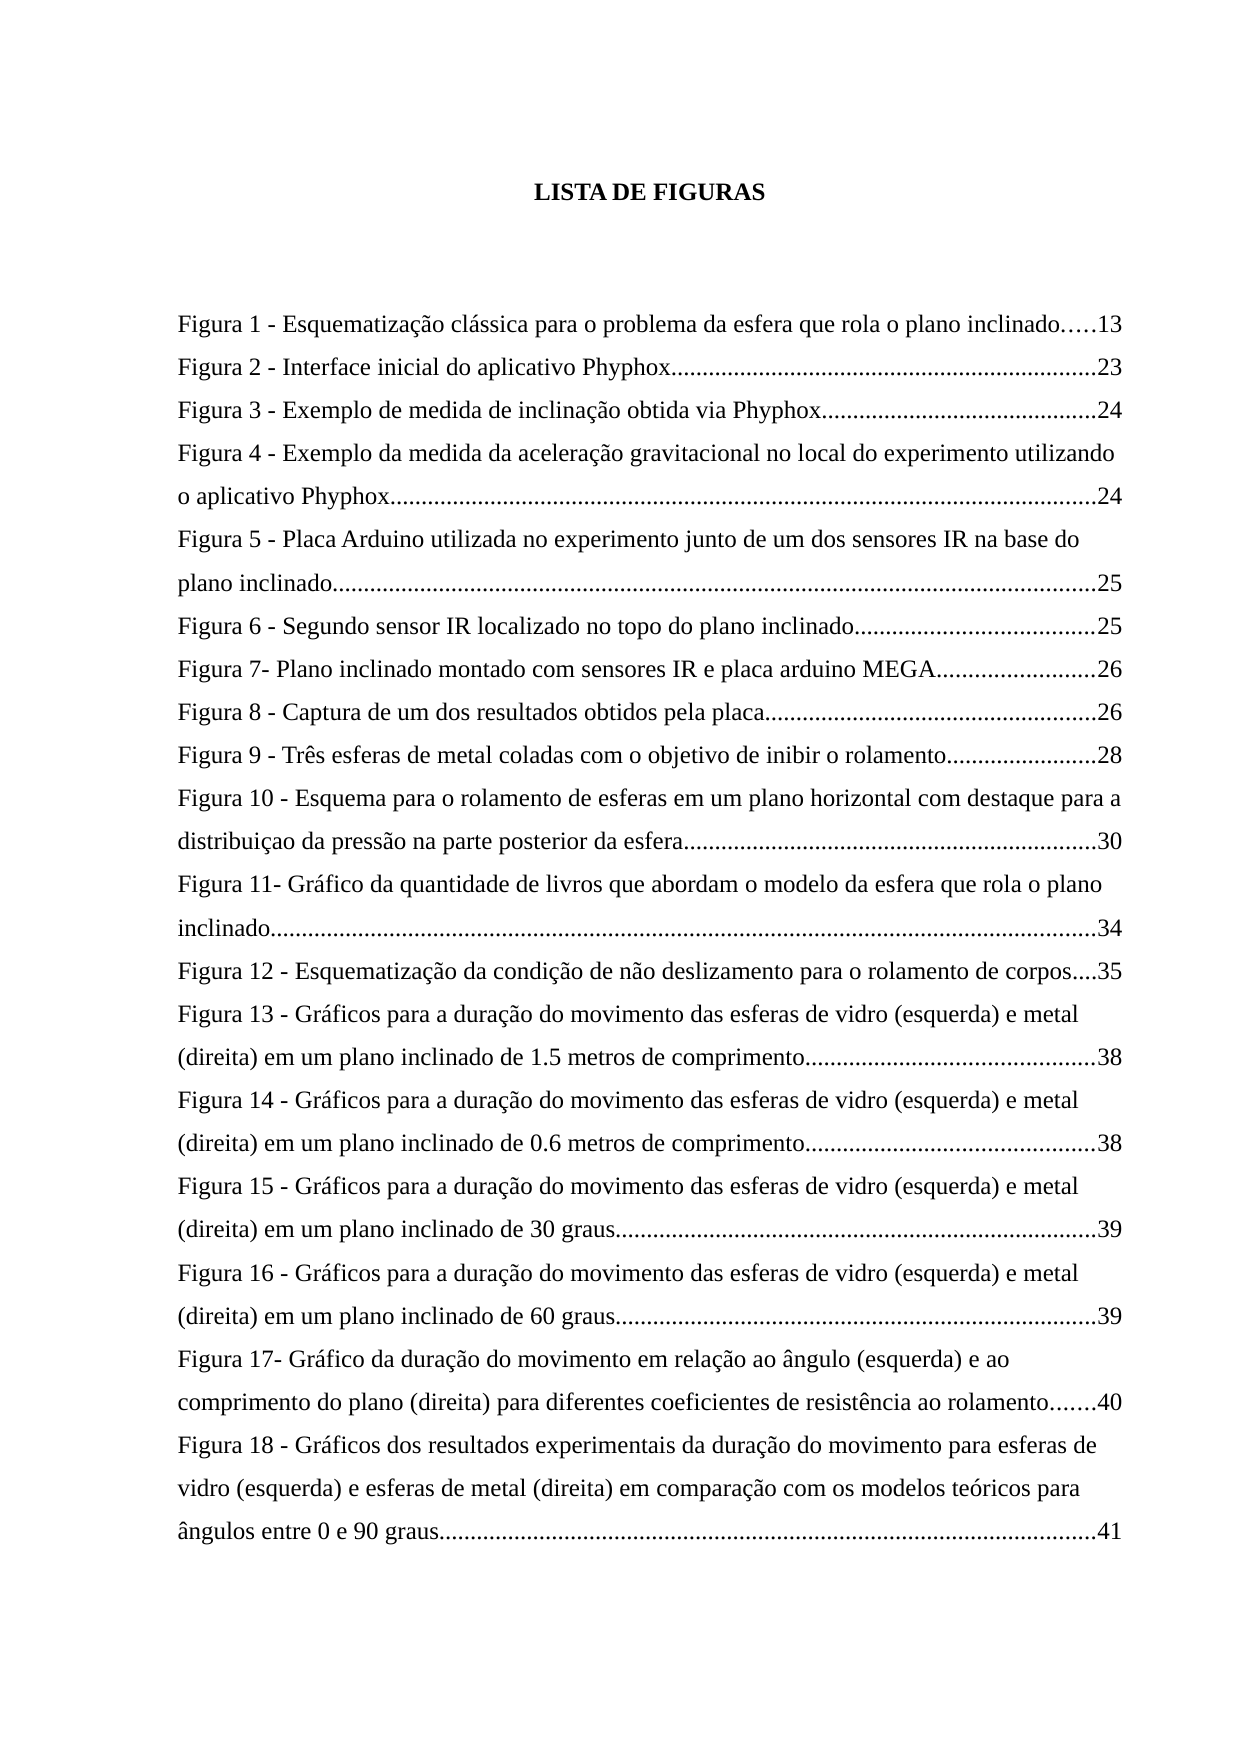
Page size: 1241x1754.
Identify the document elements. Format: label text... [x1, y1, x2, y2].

text Figura 14 - Gráficos para a duração do movimento das esferas de vidro (esquerda) e metal (direita) em um plano inclinado de 0.6 metros de comprimento 38 [177, 1085, 1122, 1157]
text Figura 13 - Gráficos para a duração do movimento das esferas de vidro (esquerda) e metal (direita) em um plano inclinado de 1.5 metros de comprimento 38 [177, 999, 1122, 1071]
text Figura 9 - Três esferas de metal coladas com o objetivo de inibir o rolamento 28 [177, 740, 1122, 769]
text Figura 10 - Esquema para o rolamento de esferas em um plano horizontal com destaque para a distribuiçao da pressão na parte posterior da esfera. 30 [177, 783, 1122, 855]
text Figura 5 - Placa Arduino utilizada no experimento junto de um dos sensores IR na base do plano inclinado 25 [177, 524, 1122, 596]
text Figura 4 - Exemplo da medida da aceleração gravitacional no local do experimento utilizando o aplicativo Phyphox 24 [177, 438, 1122, 510]
text Figura 7- Plano inclinado montado com sensores IR e placa arduino MEGA 26 [177, 654, 1122, 683]
text Figura 1 - Esquematização clássica para o problema da esfera que rola o plano inclinado 13 [177, 309, 1122, 338]
text Figura 12 - Esquematização da condição de não deslizamento para o rolamento de corpos 35 [177, 956, 1122, 984]
text Figura 15 - Gráficos para a duração do movimento das esferas de vidro (esquerda) e metal (direita) em um plano inclinado de 30 graus 39 [177, 1171, 1122, 1243]
text Figura 11- Gráfico da quantidade de livros que abordam o modelo da esfera que rola o plano inclinado 34 [177, 869, 1122, 941]
text Figura 2 - Interface inicial do aplicativo Phyphox 23 [177, 352, 1122, 381]
subtitle LISTA DE FIGURAS [177, 177, 1122, 206]
text Figura 16 - Gráficos para a duração do movimento das esferas de vidro (esquerda) e metal (direita) em um plano inclinado de 60 graus 39 [177, 1258, 1122, 1329]
text Figura 17- Gráfico da duração do movimento em relação ao ângulo (esquerda) e ao comprimento do plano (direita) para diferentes coeficientes de resistência ao rolamento 40 [177, 1344, 1122, 1416]
text Figura 3 - Exemplo de medida de inclinação obtida via Phyphox 24 [177, 395, 1122, 424]
text Figura 18 - Gráficos dos resultados experimentais da duração do movimento para esferas de vidro (esquerda) e esferas de metal (direita) em comparação com os modelos teóricos para ângulos entre 0 e 90 graus 41 [177, 1430, 1122, 1545]
text Figura 8 - Captura de um dos resultados obtidos pela placa 26 [177, 697, 1122, 726]
text Figura 6 - Segundo sensor IR localizado no topo do plano inclinado 25 [177, 611, 1122, 639]
